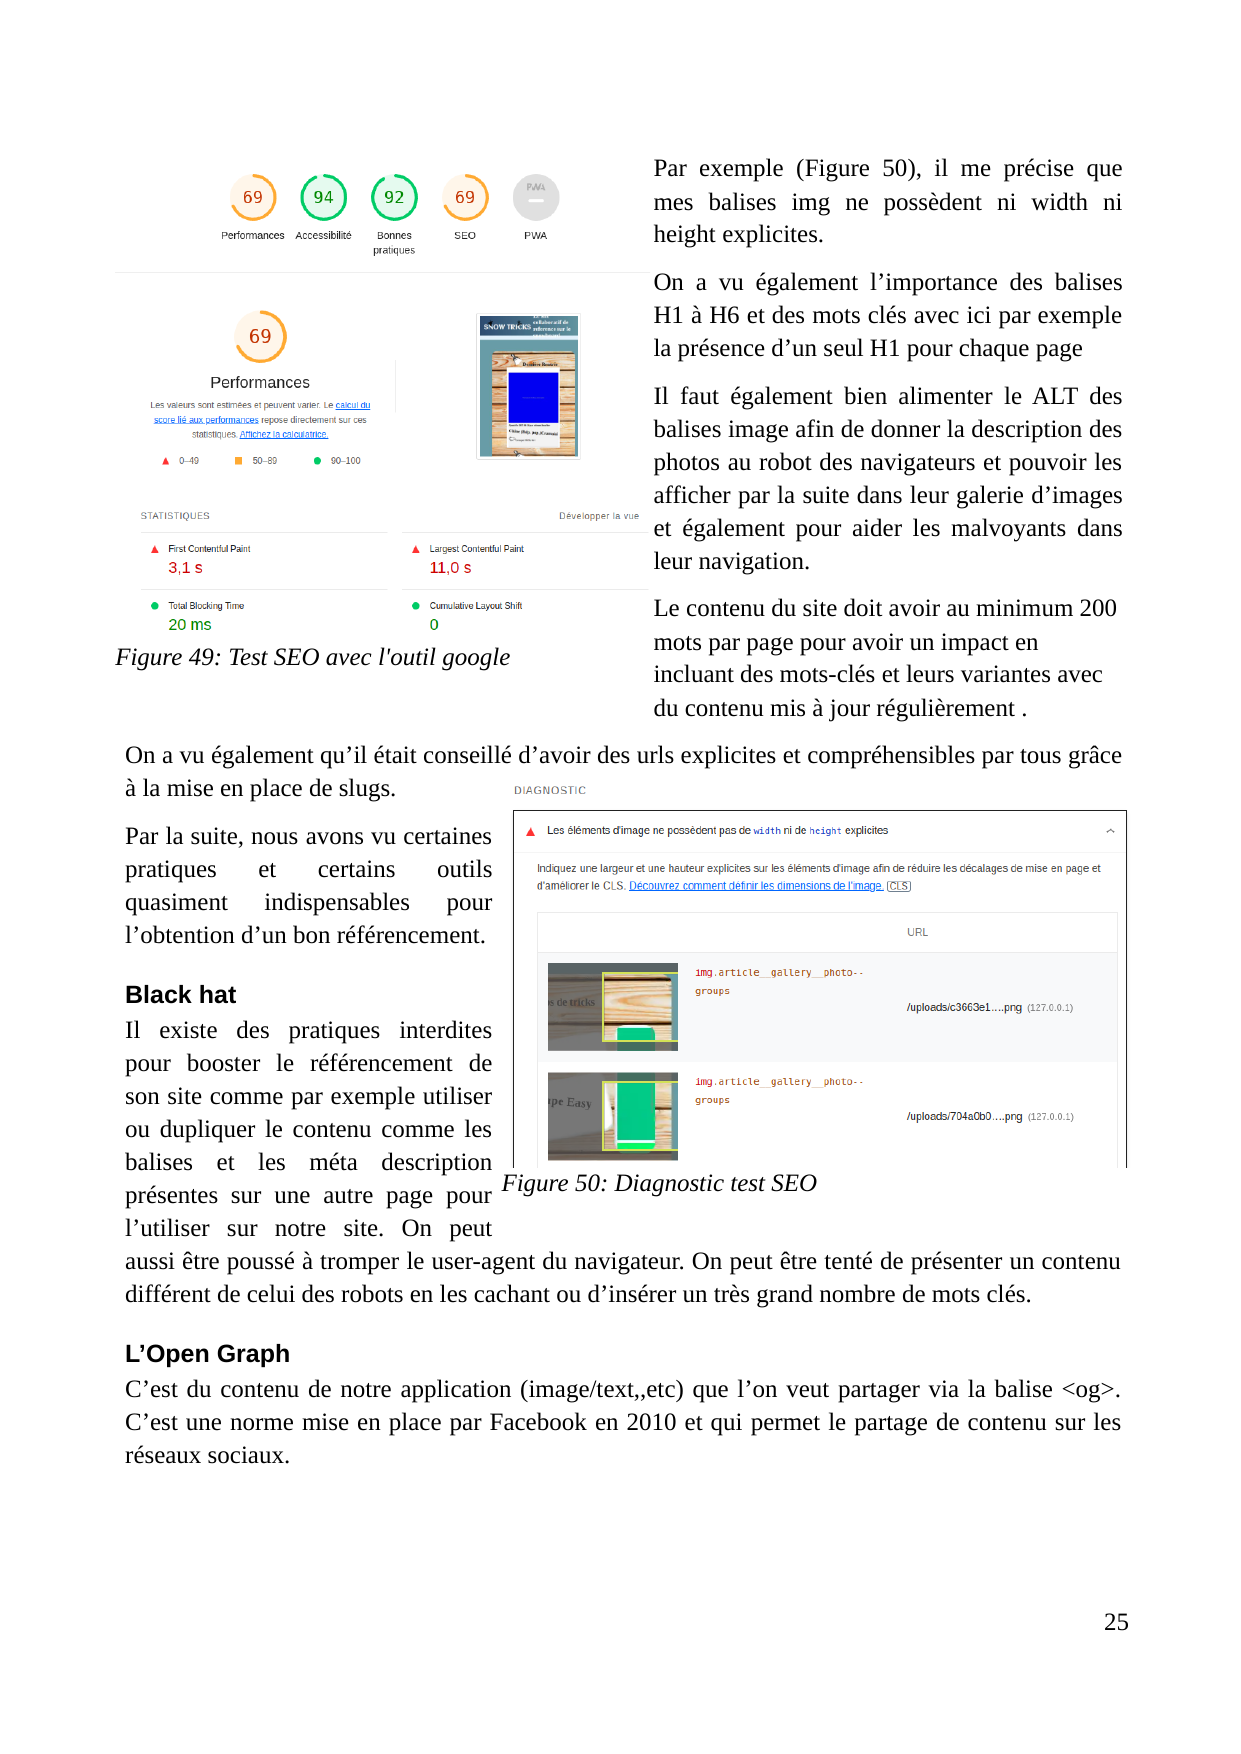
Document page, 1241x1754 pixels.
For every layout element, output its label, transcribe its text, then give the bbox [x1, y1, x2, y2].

text Figure 49: Test SEO avec l'outil google [115, 642, 650, 671]
subtitle L’Open Graph [125, 1339, 1123, 1368]
text On a vu également l’importance des balises H1 à H6 et des mots clés avec ici par exemple la présence d’un seul H1 pour chaque page [651, 267, 1123, 362]
text Il faut également bien alimenter le ALT des balises image afin de donner la description des photos au robot des navigateurs et pouvoir les afficher par la suite dans leur galerie d’images et également pour aider les malvoyants dans leur navigation. [651, 381, 1123, 575]
text [115, 671, 650, 708]
text On a vu également qu’il était conseillé d’avoir des urls explicites et compréhensibles par tous grâce à la mise en place de slugs. [125, 740, 1123, 803]
picture [115, 166, 651, 642]
text C’est du contenu de notre application (image/text,,etc) que l’on veut partager via la balise <og>. C’est une norme mise en place par Facebook en 2010 et qui permet le partage de contenu sur les réseaux sociaux. [125, 1374, 1123, 1469]
picture [510, 780, 1133, 1168]
text Figure 50: Diagnostic test SEO [501, 803, 1123, 1196]
subtitle Black hat [125, 980, 501, 1009]
text Par exemple (Figure 50), il me précise que mes balises img ne possèdent ni width ni height explicites. [115, 153, 1123, 248]
text [501, 1196, 1123, 1226]
text Il existe des pratiques interdites pour booster le référencement de son site comme par exemple utiliser ou dupliquer le contenu comme les balises et les méta description présentes sur une autre page pour l’utiliser sur notre site. On peut aussi être poussé à tromper le user-agent du navigateur. On peut être tenté de présenter un contenu différent de celui des robots en les cachant ou d’insérer un très grand nombre de mots clés. [125, 1015, 1123, 1308]
text Par la suite, nous avons vu certaines pratiques et certains outils quasiment indispensables pour l’obtention d’un bon référencement. [125, 821, 501, 949]
text Le contenu du site doit avoir au minimum 200 mots par page pour avoir un impact en incluant des mots-clés et leurs variantes avec du contenu mis à jour régulièrement . [125, 593, 1123, 721]
